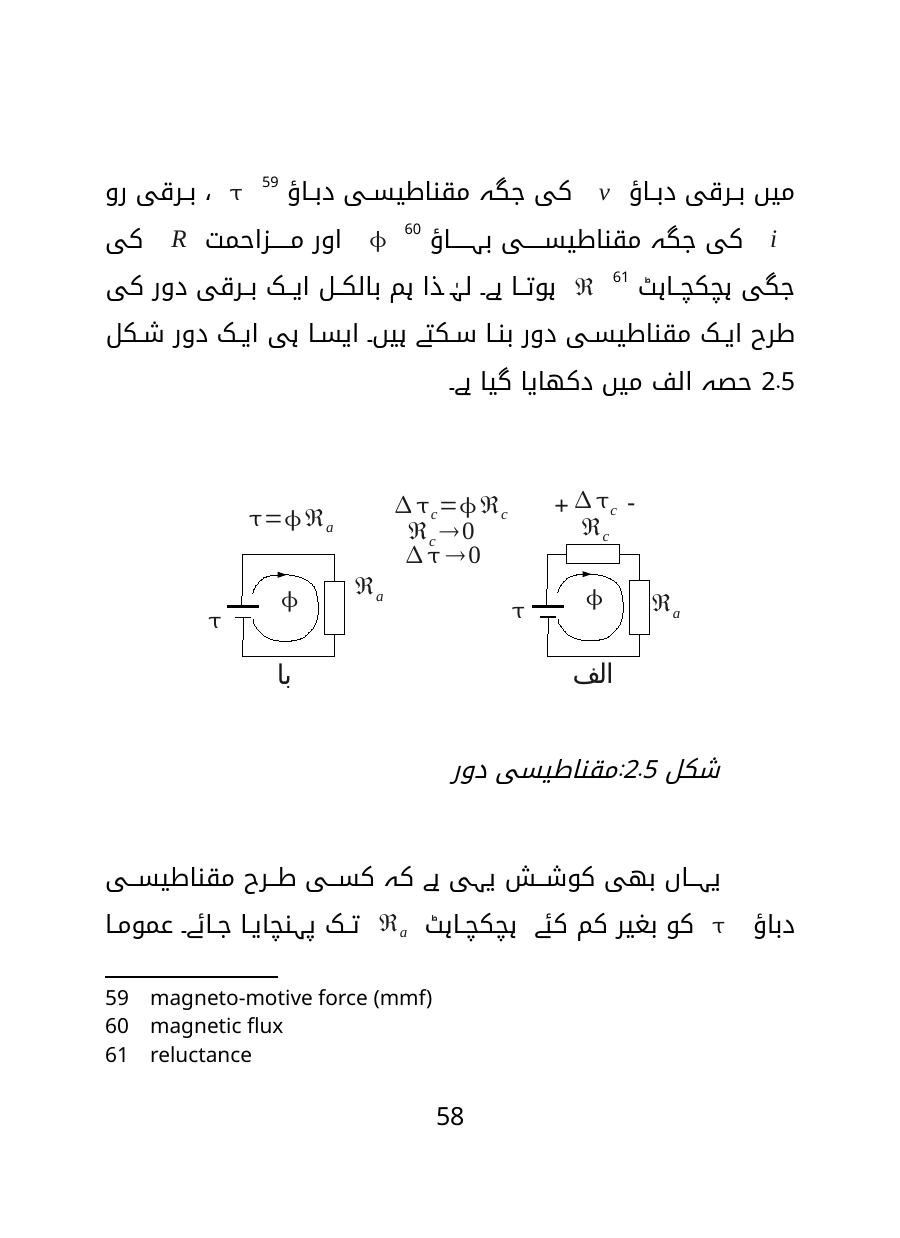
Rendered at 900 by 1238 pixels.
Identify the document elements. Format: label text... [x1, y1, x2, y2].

text یہاں بھی کوشش یہی ہے کہ کسی طرح مقناطیسی دباؤ کو بغیر کم کئے ہچکچاہٹتک پہنچایا جائے۔ عموما خلائی درز کی ہچکچاہٹ ہوتی ہے اور مقناطیسی مرکز کی یہاں بھی اگرکو نظرانداز کرنا ممکن ہو تو ہمیں شکل 2.5 حصہ ب ملتا ہے جس میں مقناطیسی بہاؤ کو، بالکل اُوہم کے قانون کی طرح، مساوات سے حل کیا جا سکتا ہے۔ یعنی [105, 854, 795, 949]
text reluctance [105, 1040, 795, 1068]
text magneto-motive force (mmf) [105, 983, 795, 1012]
text شکل 2.5:مقناطیسی دور [179, 431, 719, 794]
text مقناطیسی دور بالکل برقی دور کی طرح ہوتے ہیں۔ بس ان میں برقی دباؤ کی جگہ مقناطیسی دباؤ ، برقی رو کی جگہ مقناطیسی بہاؤ اور مزاحمت کی جگی ہچکچاہٹ ہوتا ہے۔ لہٰذا ہم بالکل ایک برقی دور کی طرح ایک مقناطیسی دور بنا سکتے ہیں۔ ایسا ہی ایک دور شکل 2.5 حصہ الف میں دکھایا گیا ہے۔ [105, 168, 795, 406]
text magnetic flux [105, 1012, 795, 1040]
